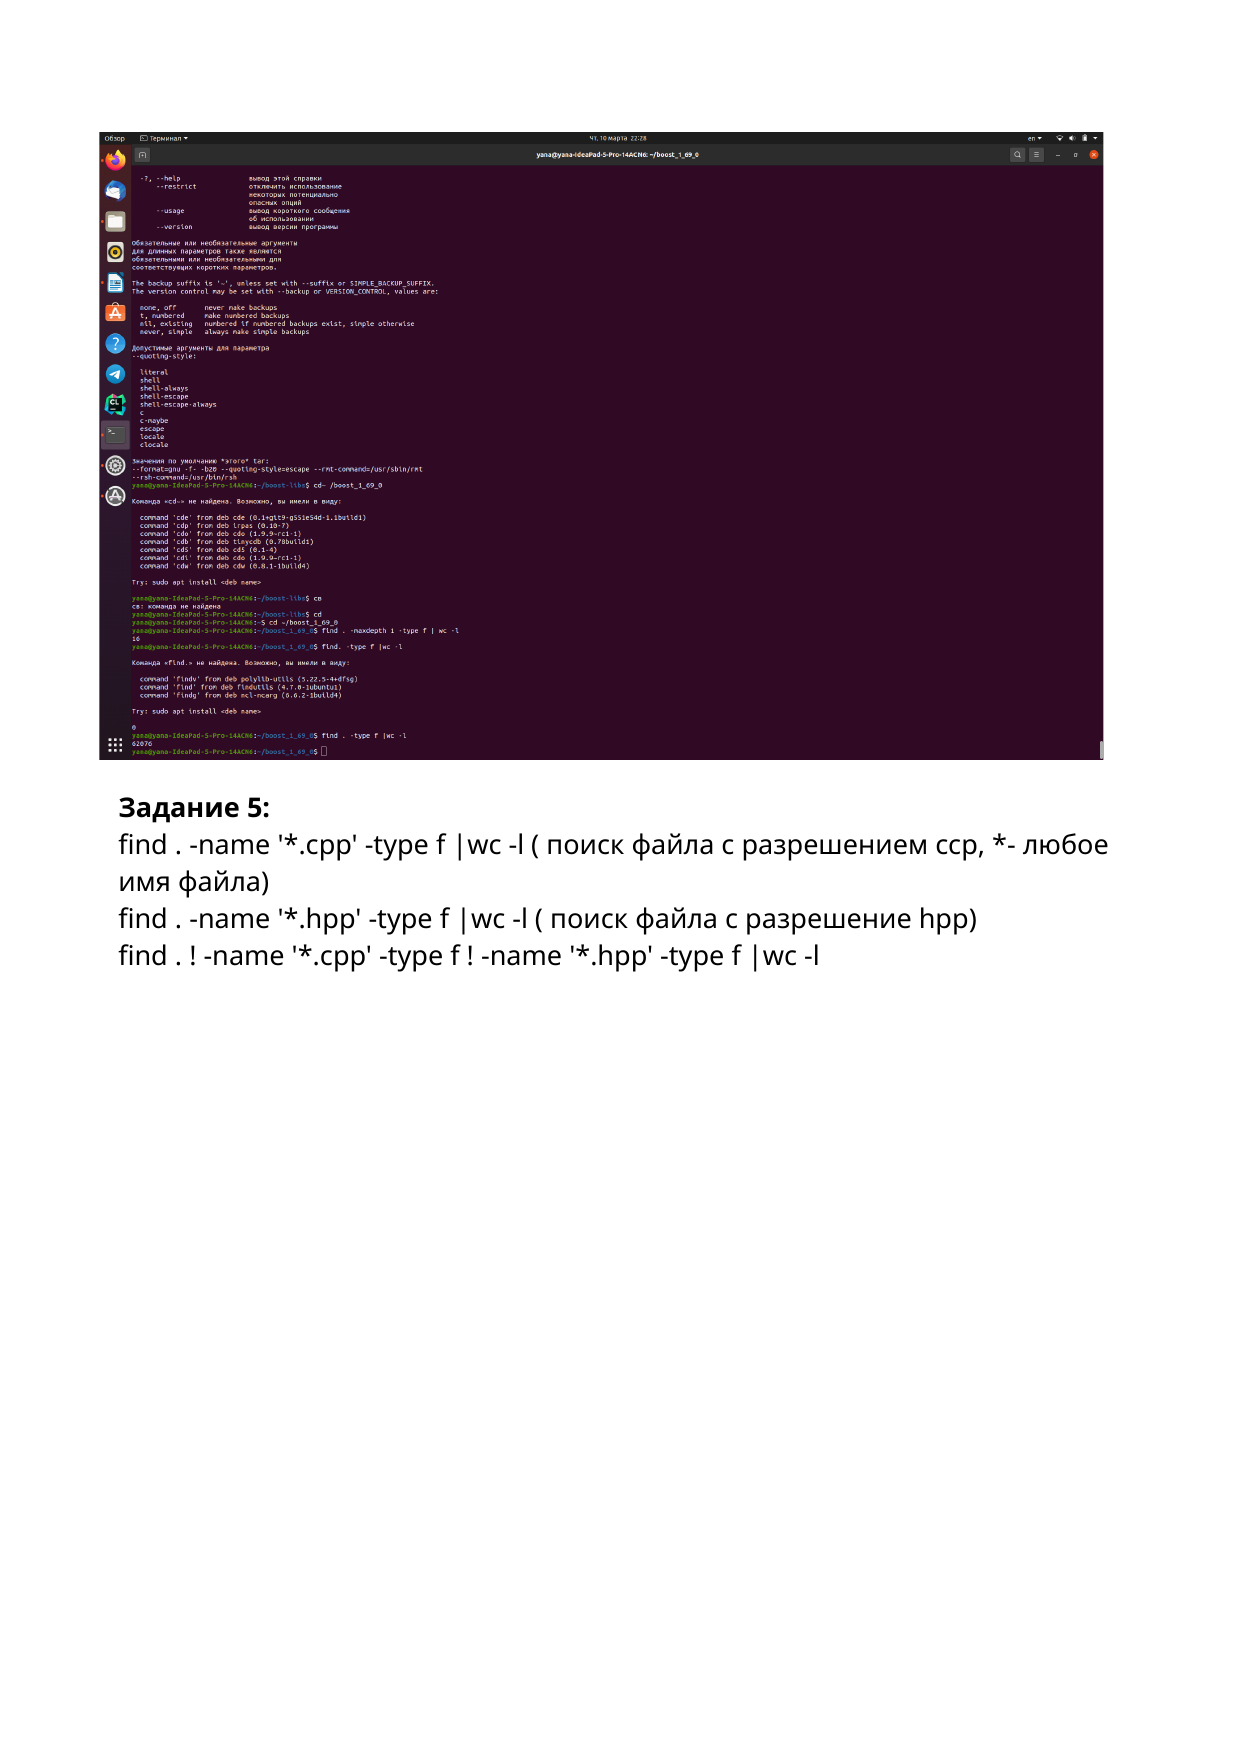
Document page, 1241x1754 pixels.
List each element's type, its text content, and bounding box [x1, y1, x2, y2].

text find . -name '*.cpp' -type f |wc -l ( поиск файла с разрешением сср, *- любое имя файла) [118, 826, 1122, 899]
text find . -name '*.hpp' -type f |wc -l ( поиск файла с разрешение hpp) [118, 899, 1122, 936]
text Задание 5: [118, 789, 1122, 826]
text find . ! -name '*.cpp' -type f ! -name '*.hpp' -type f |wc -l [118, 936, 1122, 973]
picture [99, 132, 1104, 760]
